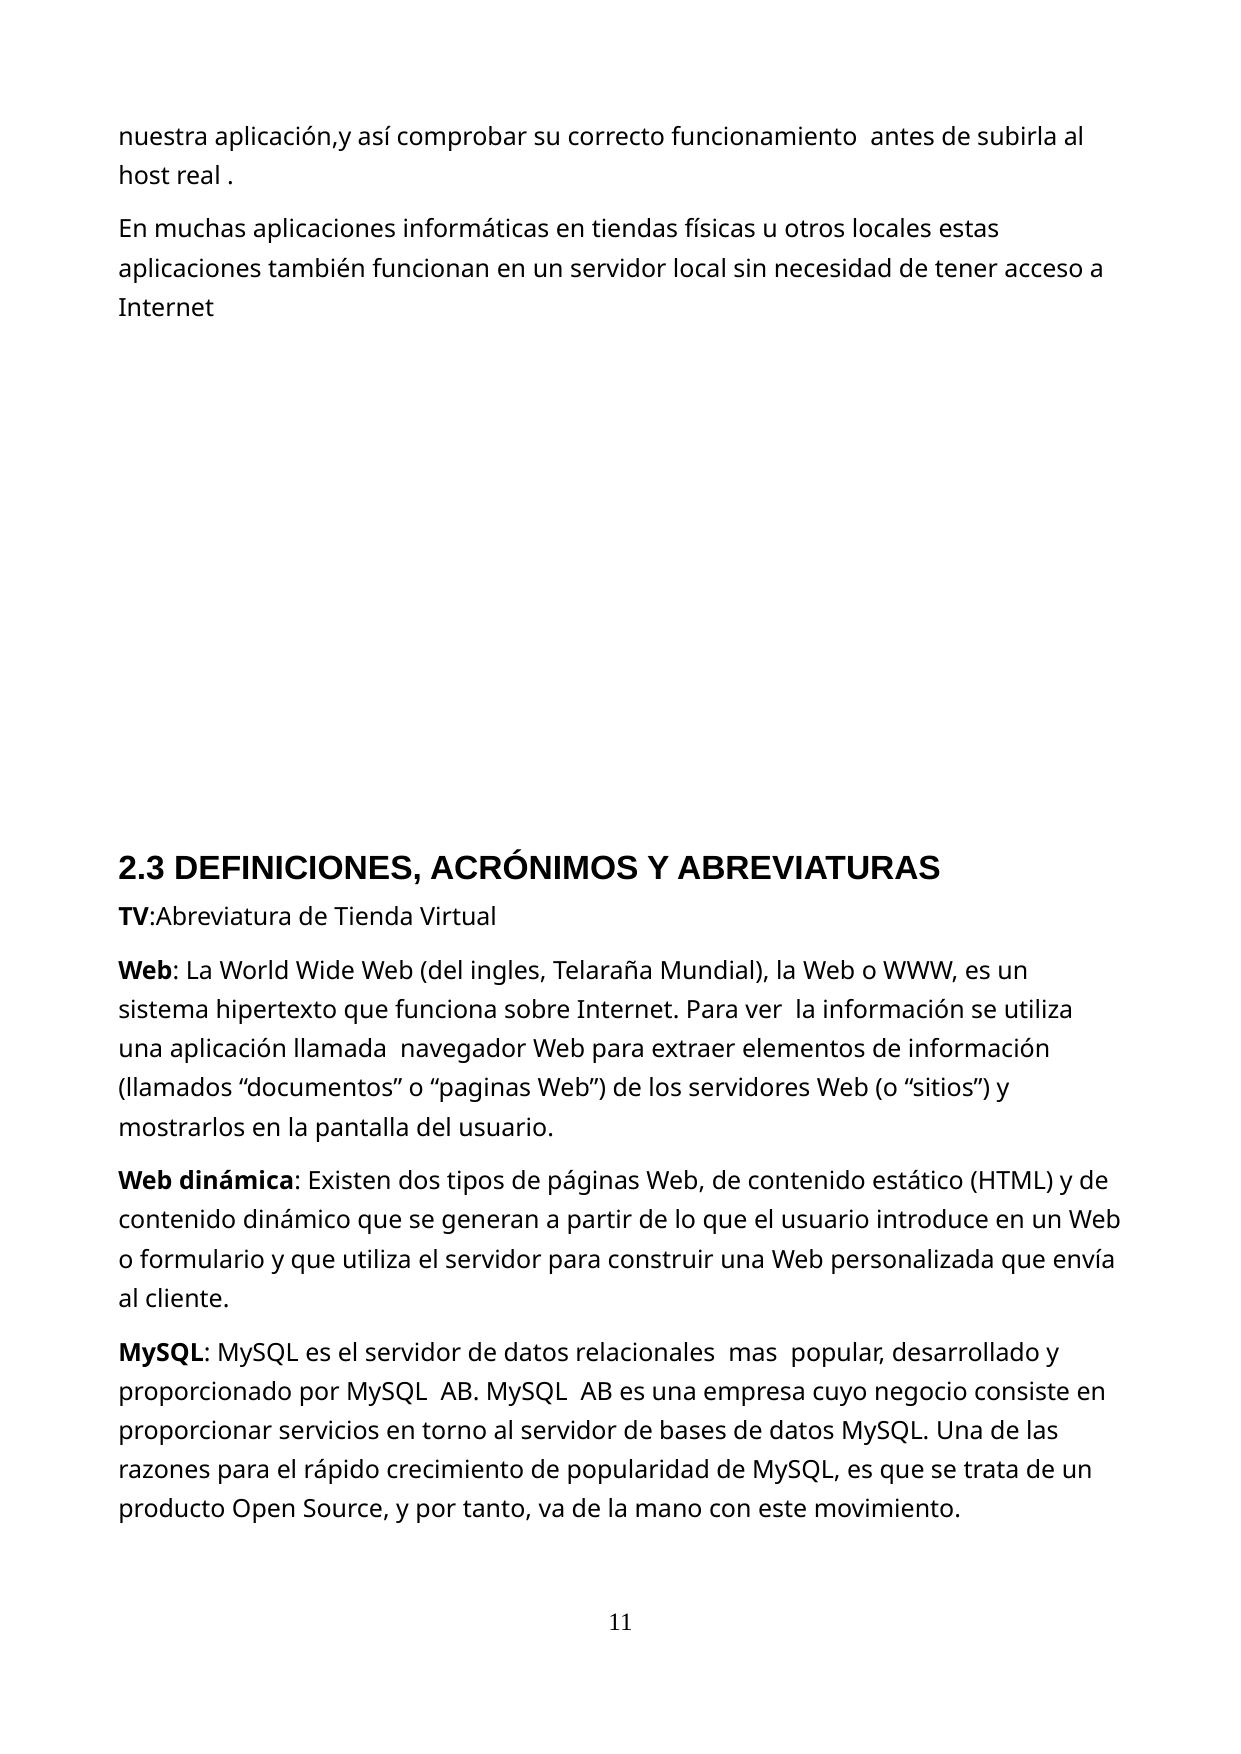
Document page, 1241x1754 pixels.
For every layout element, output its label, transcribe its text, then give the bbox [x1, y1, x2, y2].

text TV:Abreviatura de Tienda Virtual [118, 899, 1122, 933]
text Web dinámica: Existen dos tipos de páginas Web, de contenido estático (HTML) y de contenido dinámico que se generan a partir de lo que el usuario introduce en un Web o formulario y que utiliza el servidor para construir una Web personalizada que envía al cliente. [118, 1163, 1122, 1314]
text Web: La World Wide Web (del ingles, Telaraña Mundial), la Web o WWW, es un sistema hipertexto que funciona sobre Internet. Para ver la información se utiliza una aplicación llamada navegador Web para extraer elementos de información (llamados “documentos” o “paginas Web”) de los servidores Web (o “sitios”) y mostrarlos en la pantalla del usuario. [118, 953, 1122, 1143]
text nuestra aplicación,y así comprobar su correcto funcionamiento antes de subirla al host real . [118, 118, 1122, 191]
subtitle 2.3 DEFINICIONES, ACRÓNIMOS Y ABREVIATURAS [118, 848, 1122, 886]
text En muchas aplicaciones informáticas en tiendas físicas u otros locales estas aplicaciones también funcionan en un servidor local sin necesidad de tener acceso a Internet [118, 211, 1122, 323]
text MySQL: MySQL es el servidor de datos relacionales mas popular, desarrollado y proporcionado por MySQL AB. MySQL AB es una empresa cuyo negocio consiste en proporcionar servicios en torno al servidor de bases de datos MySQL. Una de las razones para el rápido crecimiento de popularidad de MySQL, es que se trata de un producto Open Source, y por tanto, va de la mano con este movimiento. [118, 1334, 1122, 1525]
